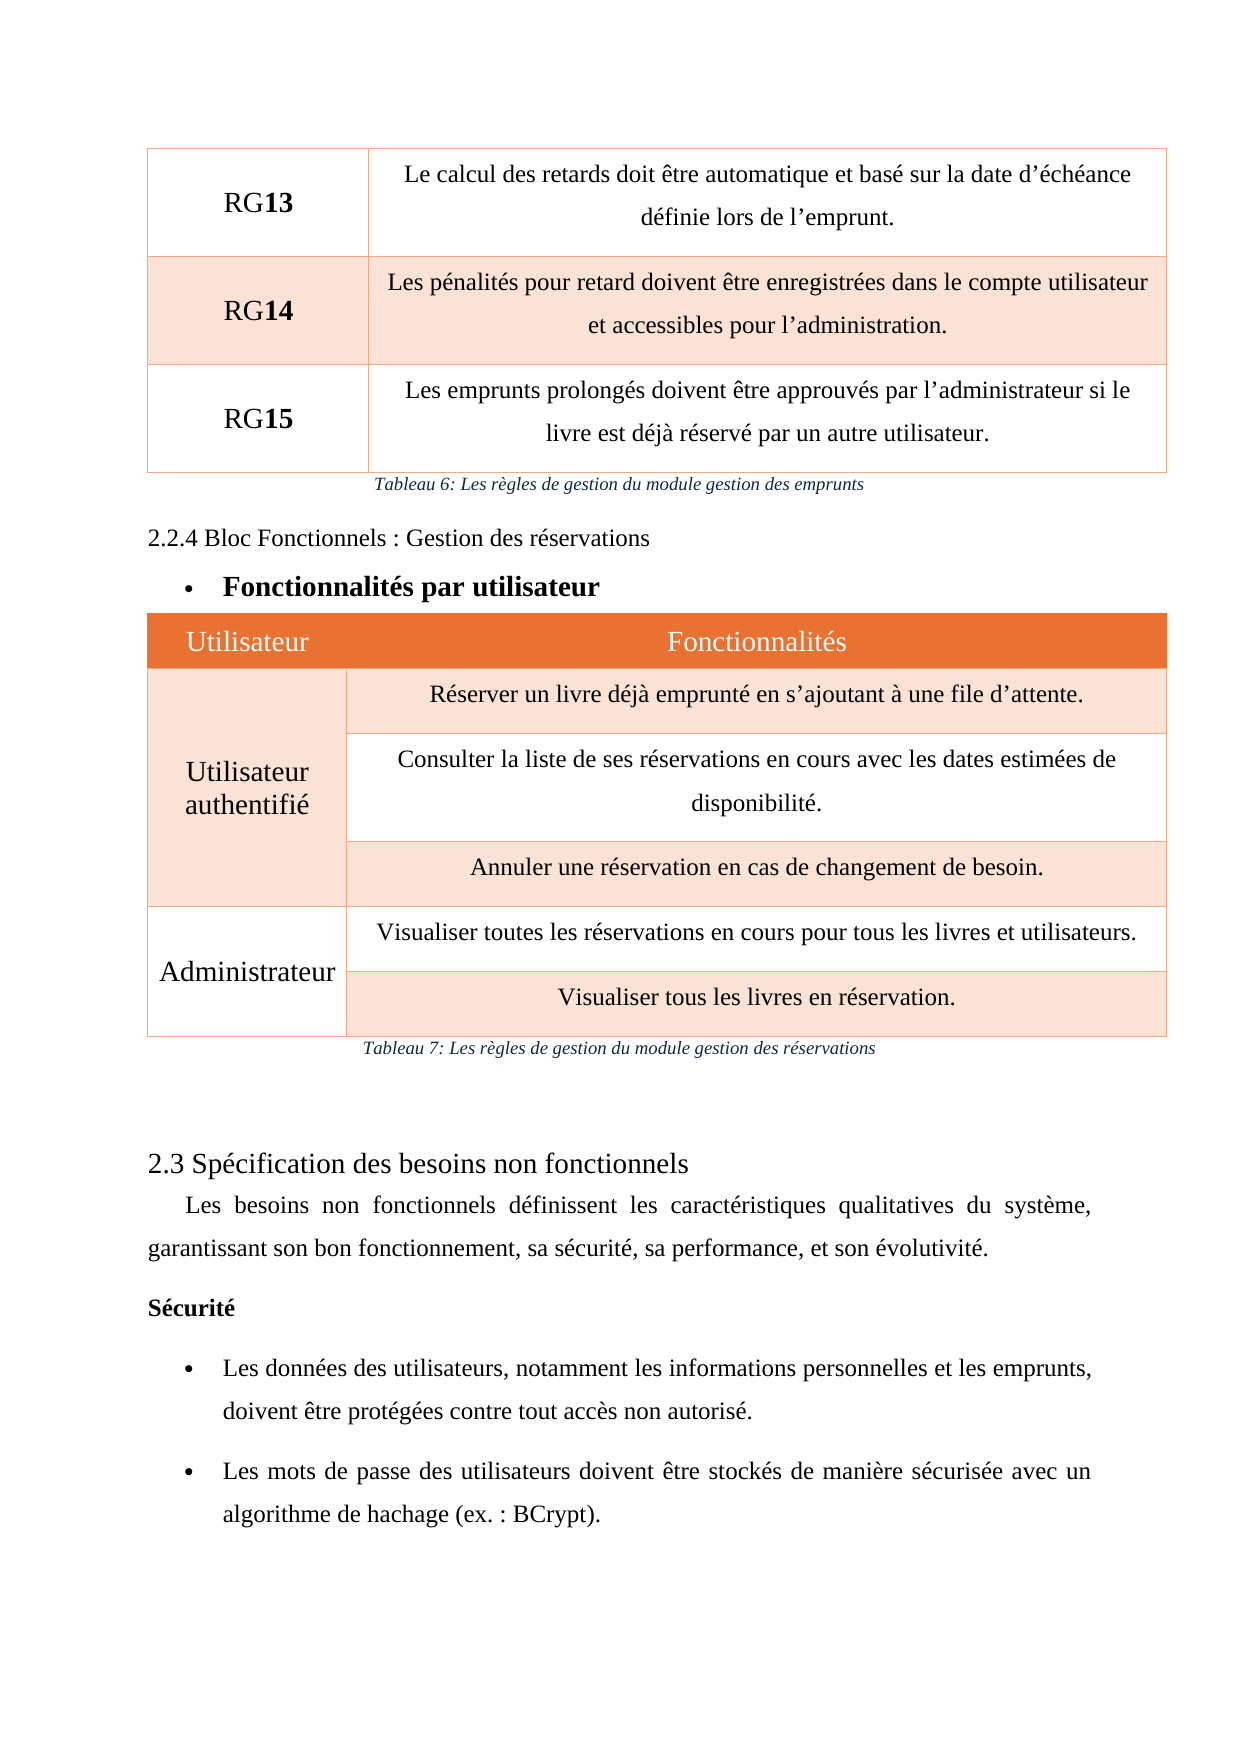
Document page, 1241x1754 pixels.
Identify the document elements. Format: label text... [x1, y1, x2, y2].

list Les mots de passe des utilisateurs doivent être stockés de manière sécurisée avec un algorithme de hachage (ex. : BCrypt). [185, 1456, 1093, 1528]
table_cell Réserver un livre déjà emprunté en s’ajoutant à une file d’attente. [347, 669, 1166, 733]
list Les données des utilisateurs, notamment les informations personnelles et les emprunts, doivent être protégées contre tout accès non autorisé. [185, 1353, 1093, 1425]
table_header Fonctionnalités [347, 614, 1166, 668]
table_cell Le calcul des retards doit être automatique et basé sur la date d’échéance définie lors de l’emprunt. [369, 149, 1166, 256]
text Les besoins non fonctionnels définissent les caractéristiques qualitatives du système, garantissant son bon fonctionnement, sa sécurité, sa performance, et son évolutivité. [148, 1190, 1093, 1262]
table_cell Visualiser tous les livres en réservation. [347, 972, 1166, 1036]
table_cell Administrateur [148, 907, 346, 1036]
table_cell RG13 [148, 149, 368, 256]
table_cell Les pénalités pour retard doivent être enregistrées dans le compte utilisateur et accessibles pour l’administration. [369, 257, 1166, 364]
text Sécurité [148, 1293, 1093, 1322]
table_cell Consulter la liste de ses réservations en cours avec les dates estimées de disponibilité. [347, 734, 1166, 841]
table_cell RG14 [148, 257, 368, 364]
table_cell RG15 [148, 365, 368, 472]
table_cell Annuler une réservation en cas de changement de besoin. [347, 842, 1166, 906]
subtitle 2.2.4 Bloc Fonctionnels : Gestion des réservations [148, 523, 1093, 552]
table_cell Visualiser toutes les réservations en cours pour tous les livres et utilisateurs. [347, 907, 1166, 971]
text Tableau 6: Les règles de gestion du module gestion des emprunts [148, 473, 1093, 494]
table_header Utilisateur [148, 614, 347, 668]
subtitle 2.3 Spécification des besoins non fonctionnels [148, 1146, 1093, 1179]
table_cell Les emprunts prolongés doivent être approuvés par l’administrateur si le livre est déjà réservé par un autre utilisateur. [369, 365, 1166, 472]
list Fonctionnalités par utilisateur [185, 569, 1093, 602]
text Tableau 7: Les règles de gestion du module gestion des réservations [148, 1037, 1093, 1058]
table_cell Utilisateur authentifié [148, 669, 346, 906]
